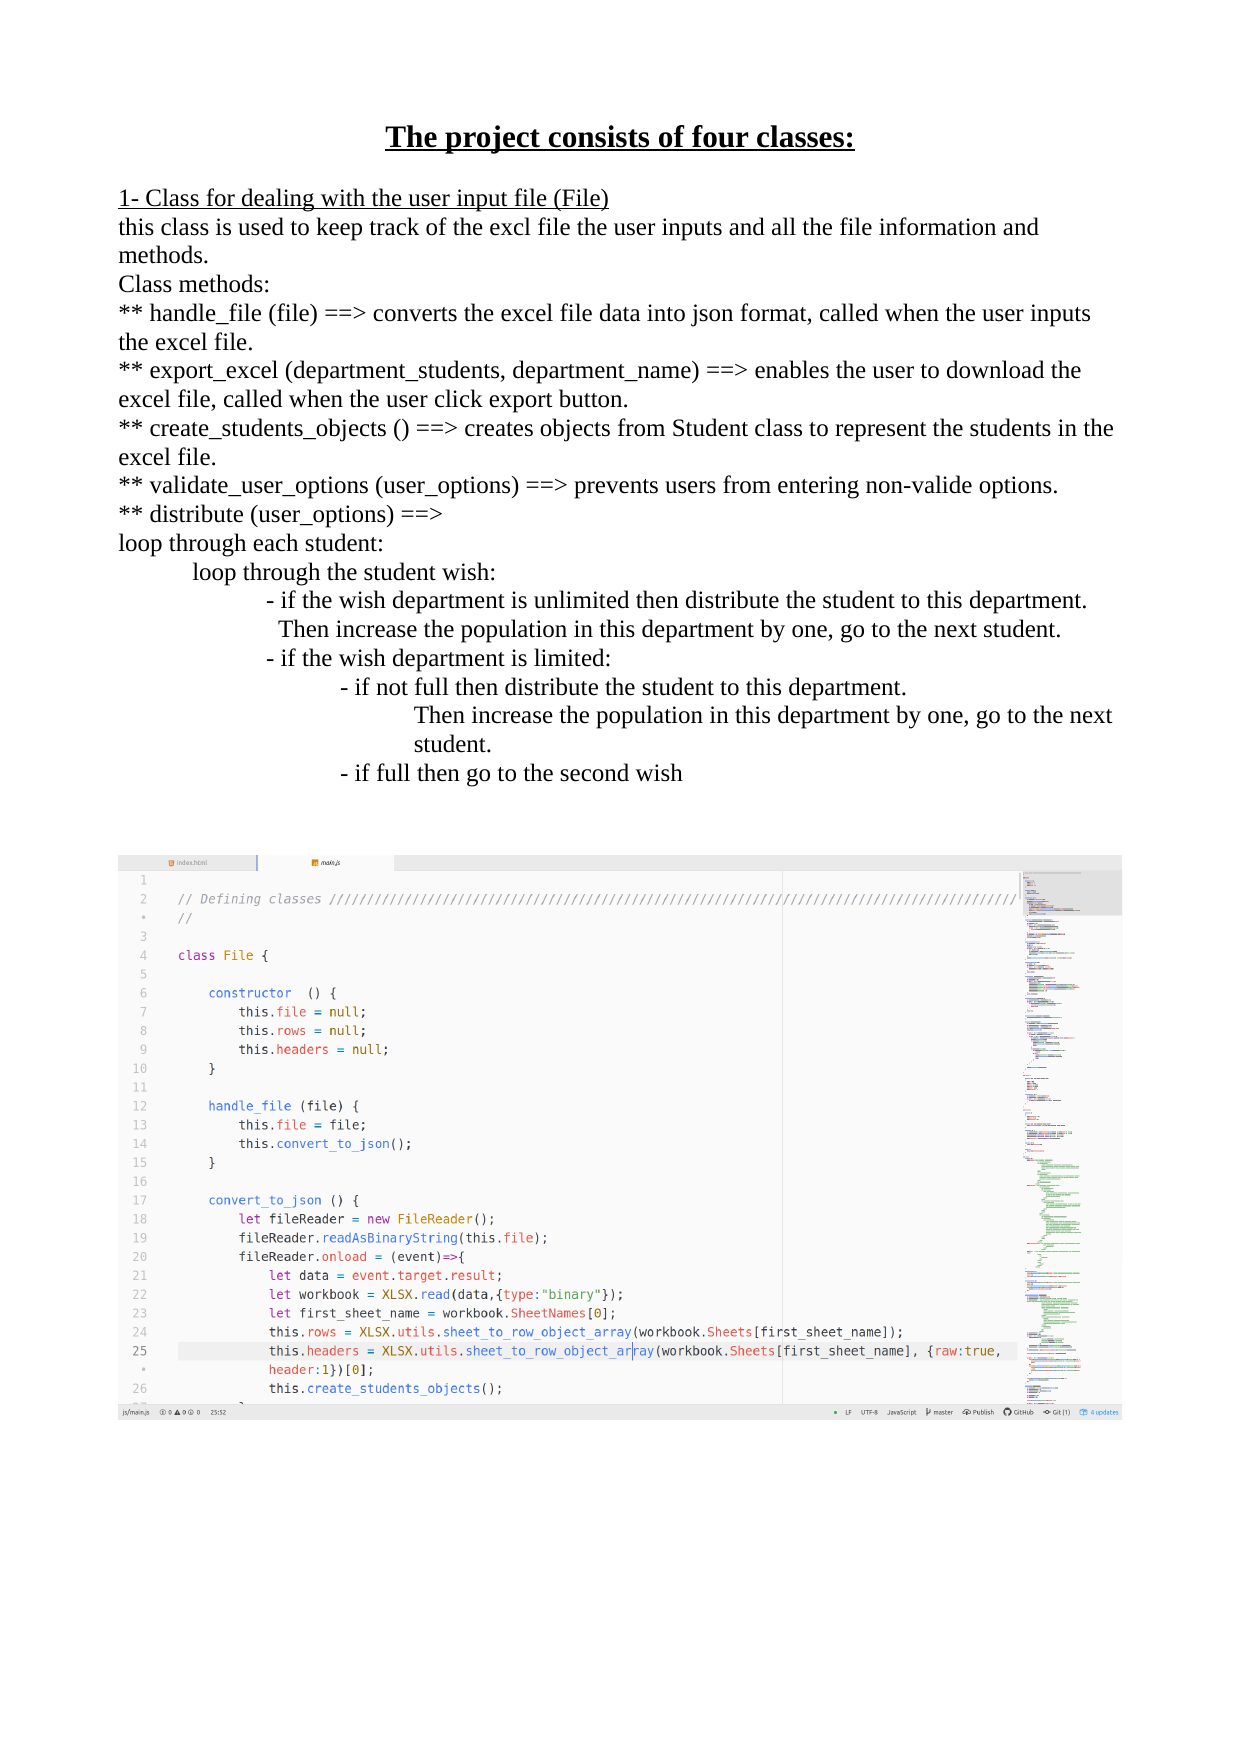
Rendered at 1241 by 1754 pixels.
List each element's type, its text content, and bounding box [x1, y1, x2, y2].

text Then increase the population in this department by one, go to the next student. [118, 614, 1122, 643]
text ** create_students_objects () ==> creates objects from Student class to represent the students in the excel file. [118, 413, 1122, 470]
picture [118, 855, 1123, 1420]
text loop through each student: [118, 528, 1122, 557]
text - if the wish department is unlimited then distribute the student to this department. [118, 585, 1122, 614]
text - if full then go to the second wish [118, 758, 1122, 787]
text loop through the student wish: [118, 557, 1122, 585]
text - if not full then distribute the student to this department. [118, 672, 1122, 700]
text 1- Class for dealing with the user input file (File) [118, 183, 1122, 212]
text ** validate_user_options (user_options) ==> prevents users from entering non-valide options. [118, 470, 1122, 499]
text ** distribute (user_options) ==> [118, 499, 1122, 528]
text ** handle_file (file) ==> converts the excel file data into json format, called when the user inputs the excel file. [118, 298, 1122, 355]
text Then increase the population in this department by one, go to the next student. [118, 700, 1122, 758]
text ** export_excel (department_students, department_name) ==> enables the user to download the excel file, called when the user click export button. [118, 355, 1122, 413]
text The project consists of four classes: [118, 118, 1122, 154]
text - if the wish department is limited: [118, 643, 1122, 672]
text this class is used to keep track of the excl file the user inputs and all the file information and methods. [118, 212, 1122, 269]
text Class methods: [118, 269, 1122, 298]
